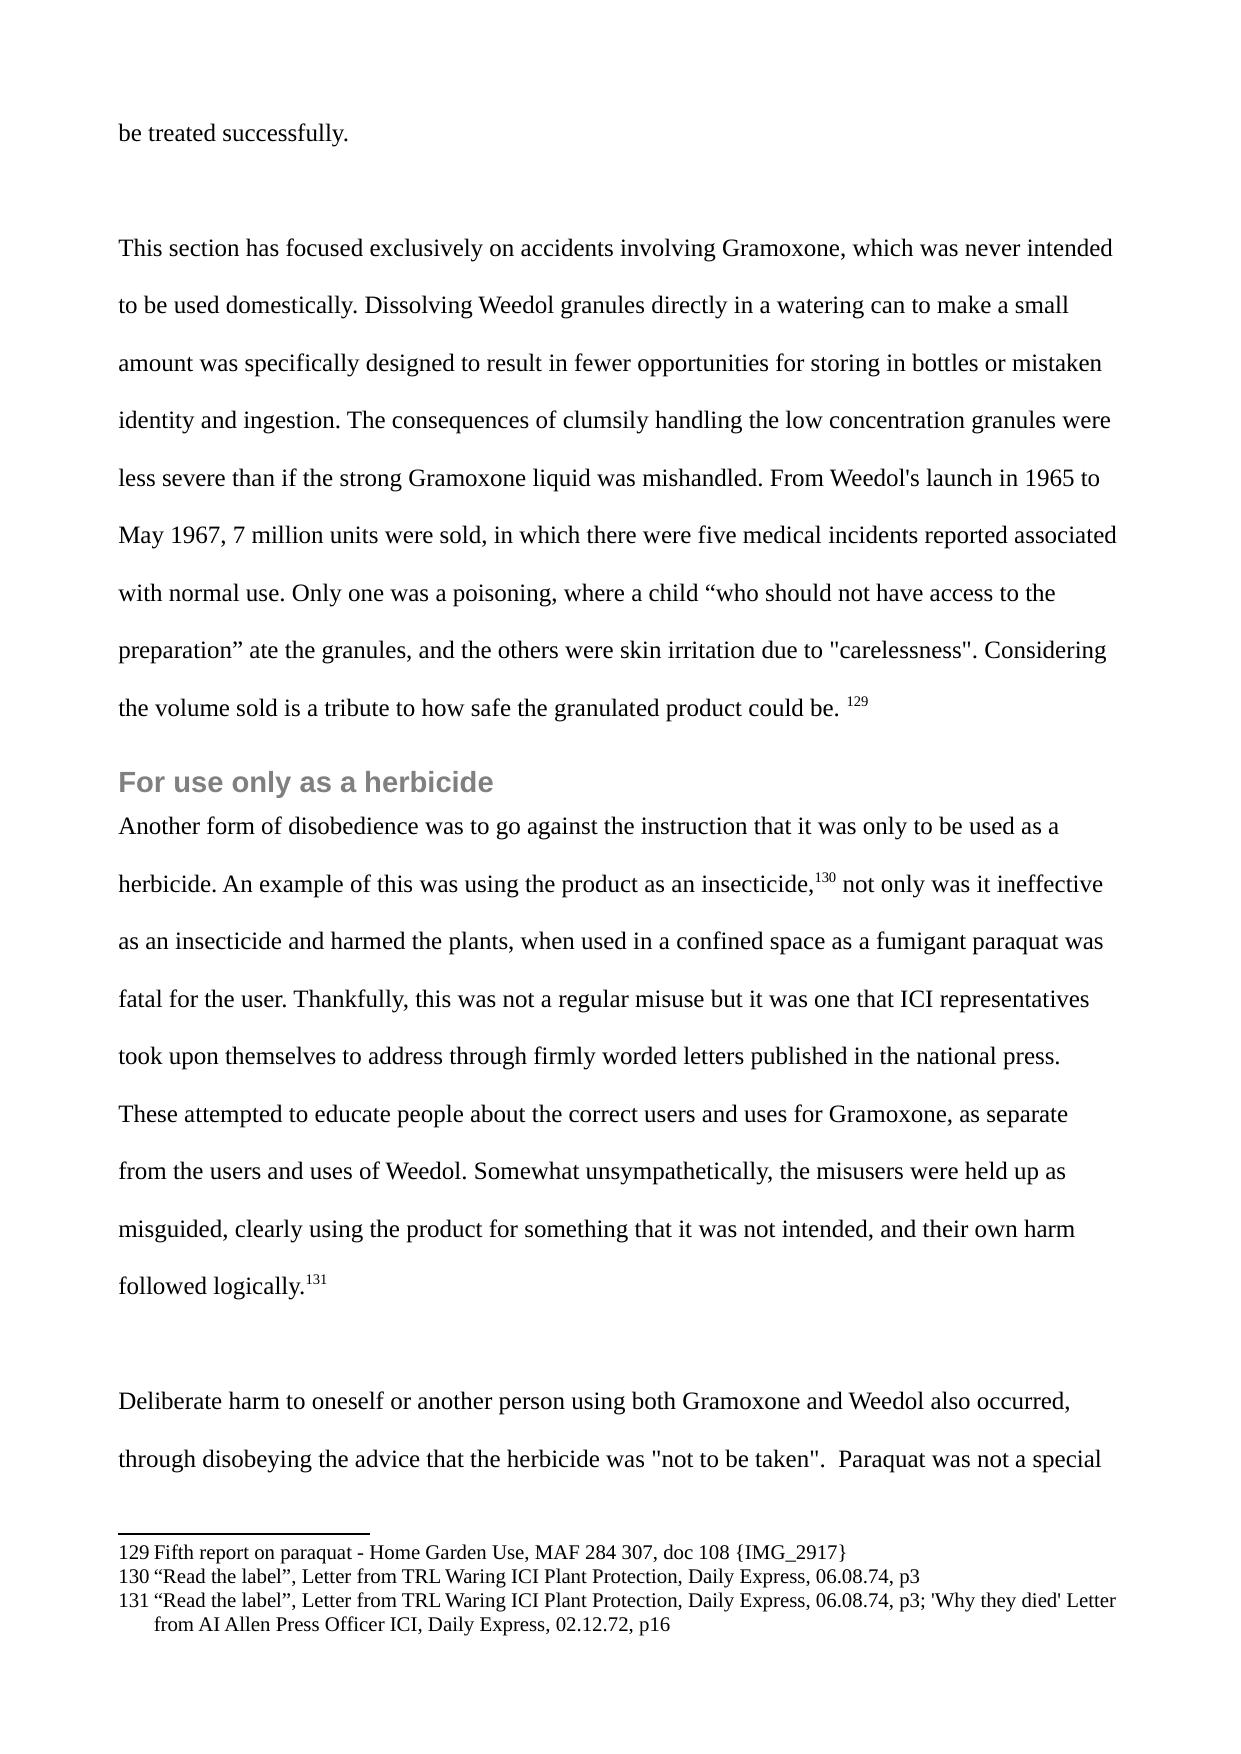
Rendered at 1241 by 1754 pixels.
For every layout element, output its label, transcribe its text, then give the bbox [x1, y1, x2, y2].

text This section has focused exclusively on accidents involving Gramoxone, which was never intended to be used domestically. Dissolving Weedol granules directly in a watering can to make a small amount was specifically designed to result in fewer opportunities for storing in bottles or mistaken identity and ingestion. The consequences of clumsily handling the low concentration granules were less severe than if the strong Gramoxone liquid was mishandled. From Weedol's launch in 1965 to May 1967, 7 million units were sold, in which there were five medical incidents reported associated with normal use. Only one was a poisoning, where a child “who should not have access to the preparation” ate the granules, and the others were skin irritation due to "carelessness". Considering the volume sold is a tribute to how safe the granulated product could be. [118, 233, 1122, 722]
subtitle For use only as a herbicide [118, 765, 1122, 799]
text “Read the label”, Letter from TRL Waring ICI Plant Protection, Daily Express, 06.08.74, p3; 'Why they died' Letter from AI Allen Press Officer ICI, Daily Express, 02.12.72, p16 [118, 1588, 1122, 1636]
text be treated successfully. [118, 118, 1122, 147]
text Fifth report on paraquat - Home Garden Use, MAF 284 307, doc 108 {IMG_2917} [118, 1539, 1122, 1564]
text Deliberate harm to oneself or another person using both Gramoxone and Weedol also occurred, through disobeying the advice that the herbicide was "not to be taken". Paraquat was not a special [118, 1386, 1122, 1472]
text “Read the label”, Letter from TRL Waring ICI Plant Protection, Daily Express, 06.08.74, p3 [118, 1564, 1122, 1588]
text Another form of disobedience was to go against the instruction that it was only to be used as a herbicide. An example of this was using the product as an insecticide, not only was it ineffective as an insecticide and harmed the plants, when used in a confined space as a fumigant paraquat was fatal for the user. Thankfully, this was not a regular misuse but it was one that ICI representatives took upon themselves to address through firmly worded letters published in the national press. These attempted to educate people about the correct users and uses for Gramoxone, as separate from the users and uses of Weedol. Somewhat unsympathetically, the misusers were held up as misguided, clearly using the product for something that it was not intended, and their own harm followed logically. [118, 811, 1122, 1300]
